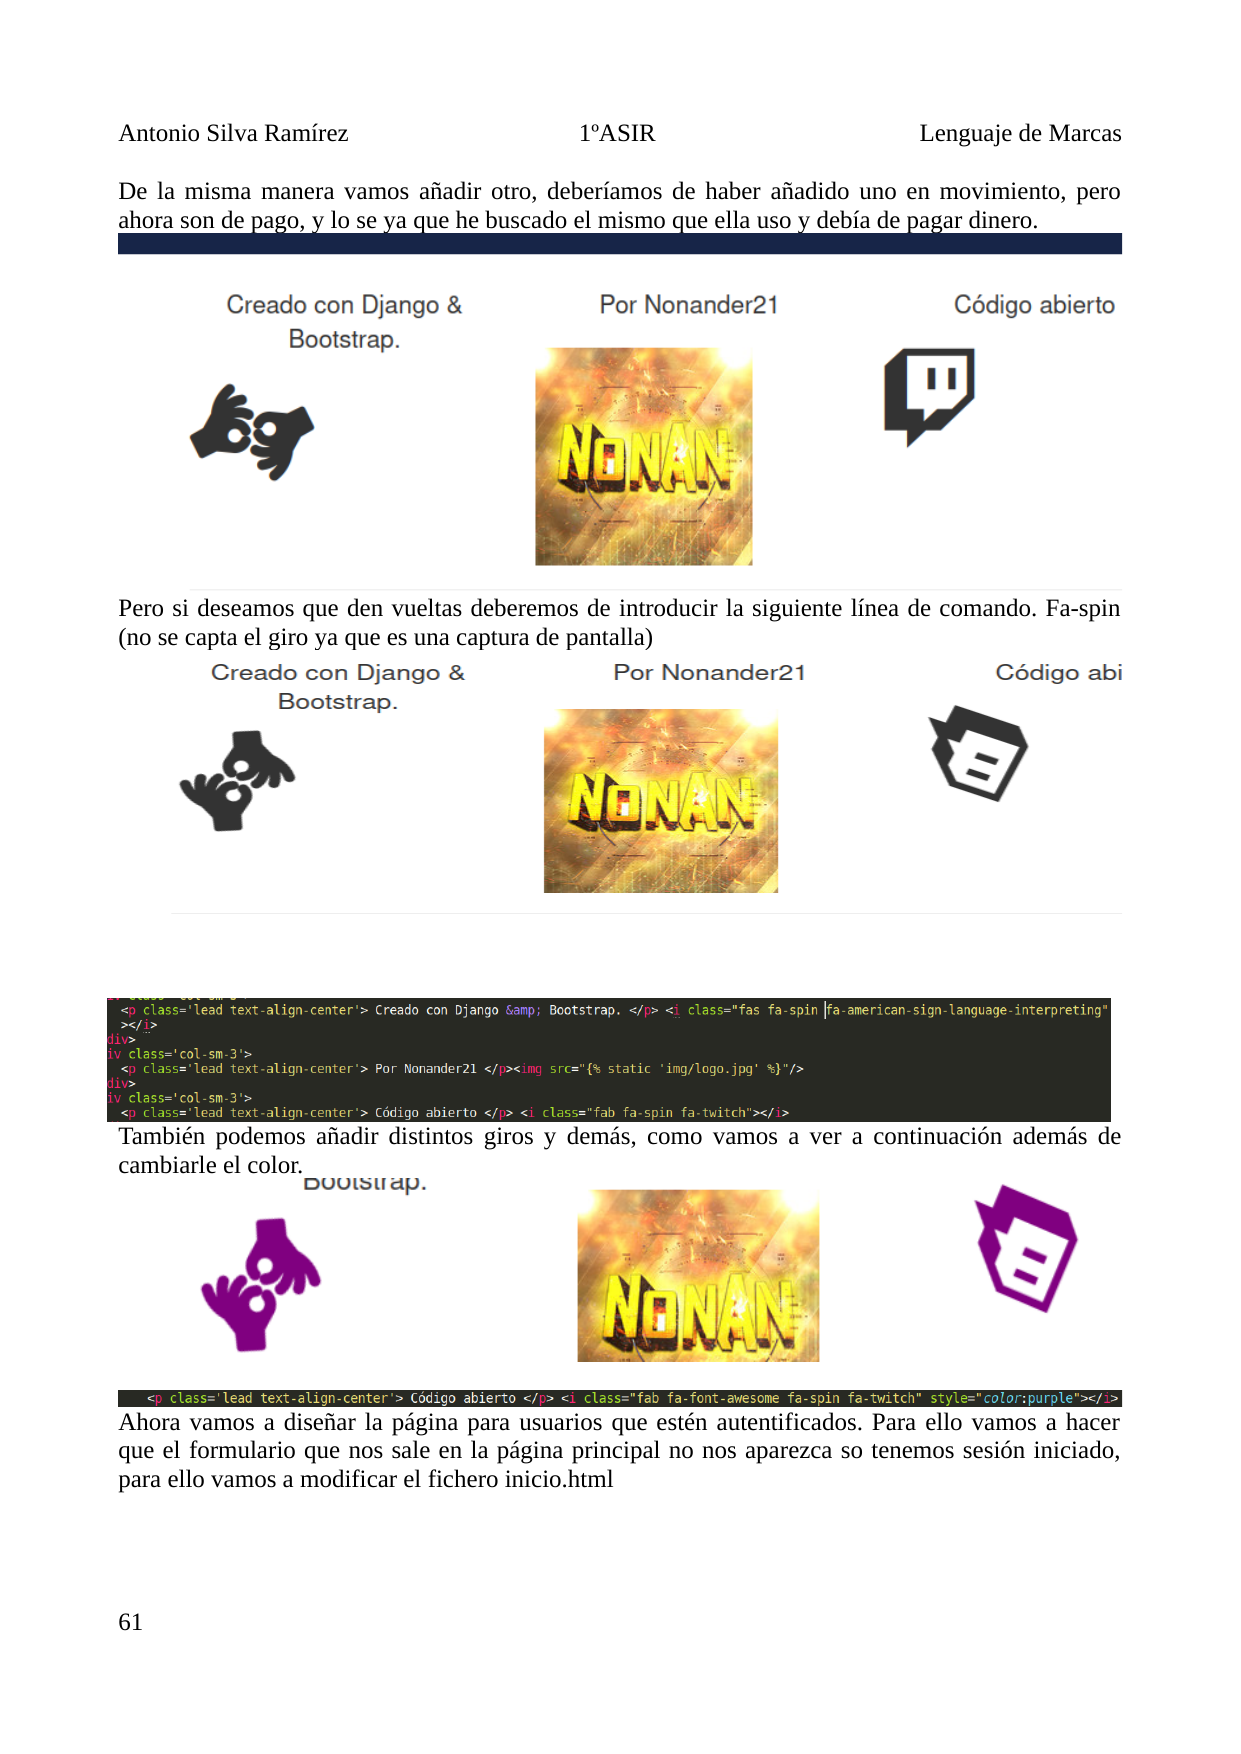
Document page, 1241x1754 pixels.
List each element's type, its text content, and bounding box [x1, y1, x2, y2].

text Ahora vamos a diseñar la página para usuarios que estén autentificados. Para ello vamos a hacer que el formulario que nos sale en la página principal no nos aparezca so tenemos sesión iniciado, para ello vamos a modificar el fichero inicio.html [118, 1407, 1122, 1493]
picture [118, 1390, 1123, 1407]
text De la misma manera vamos añadir otro, deberíamos de haber añadido uno en movimiento, pero ahora son de pago, y lo se ya que he buscado el mismo que ella uso y debía de pagar dinero. [118, 176, 1122, 233]
picture [118, 650, 1123, 987]
picture [107, 998, 1111, 1122]
picture [118, 1178, 1123, 1362]
picture [118, 233, 1123, 594]
text Pero si deseamos que den vueltas deberemos de introducir la siguiente línea de comando. Fa-spin (no se capta el giro ya que es una captura de pantalla) [118, 594, 1122, 650]
text También podemos añadir distintos giros y demás, como vamos a ver a continuación además de cambiarle el color. [118, 987, 1122, 1178]
